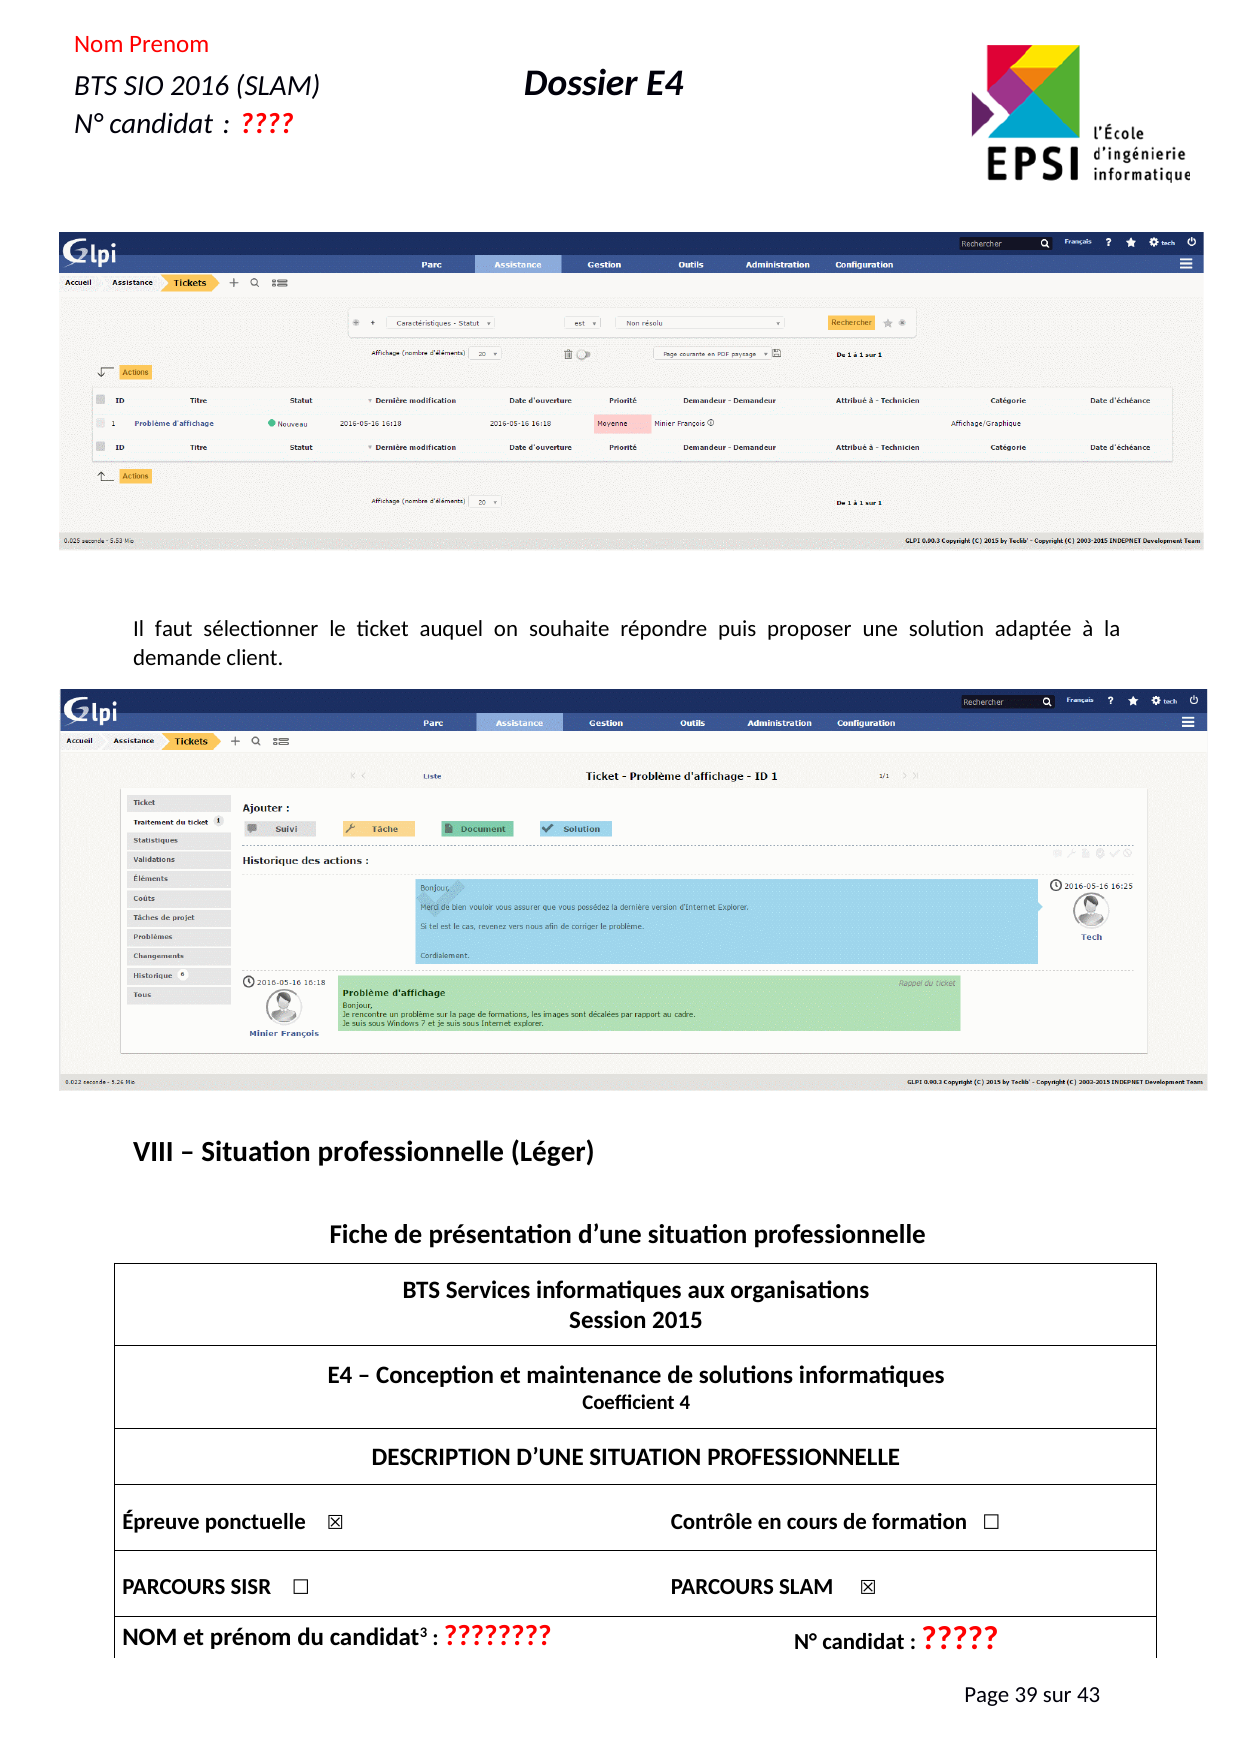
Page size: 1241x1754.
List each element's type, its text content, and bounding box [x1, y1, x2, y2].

text Il faut sélectionner le ticket auquel on souhaite répondre puis proposer une solution adaptée à la demande client. [133, 614, 1122, 672]
table_cell PARCOURS SISR ☐ [115, 1551, 663, 1616]
table_cell Épreuve ponctuelle ☒ [115, 1485, 663, 1550]
table_cell PARCOURS SLAM ☒ [663, 1551, 1156, 1616]
table_cell DESCRIPTION D’UNE SITUATION PROFESSIONNELLE [115, 1429, 1156, 1484]
table_cell Contrôle en cours de formation ☐ [663, 1485, 1156, 1550]
table_cell E4 – Conception et maintenance de solutions informatiques Coefficient 4 [115, 1346, 1156, 1428]
table_cell NOM et prénom du candidat : ???????? [115, 1617, 787, 1658]
subtitle VIII – Situation professionnelle (Léger) [133, 1133, 1122, 1169]
table_cell N° candidat : ????? [787, 1617, 1156, 1658]
text Fiche de présentation d’une situation professionnelle [133, 1217, 1122, 1250]
table_header BTS Services informatiques aux organisations Session 2015 [115, 1264, 1156, 1345]
